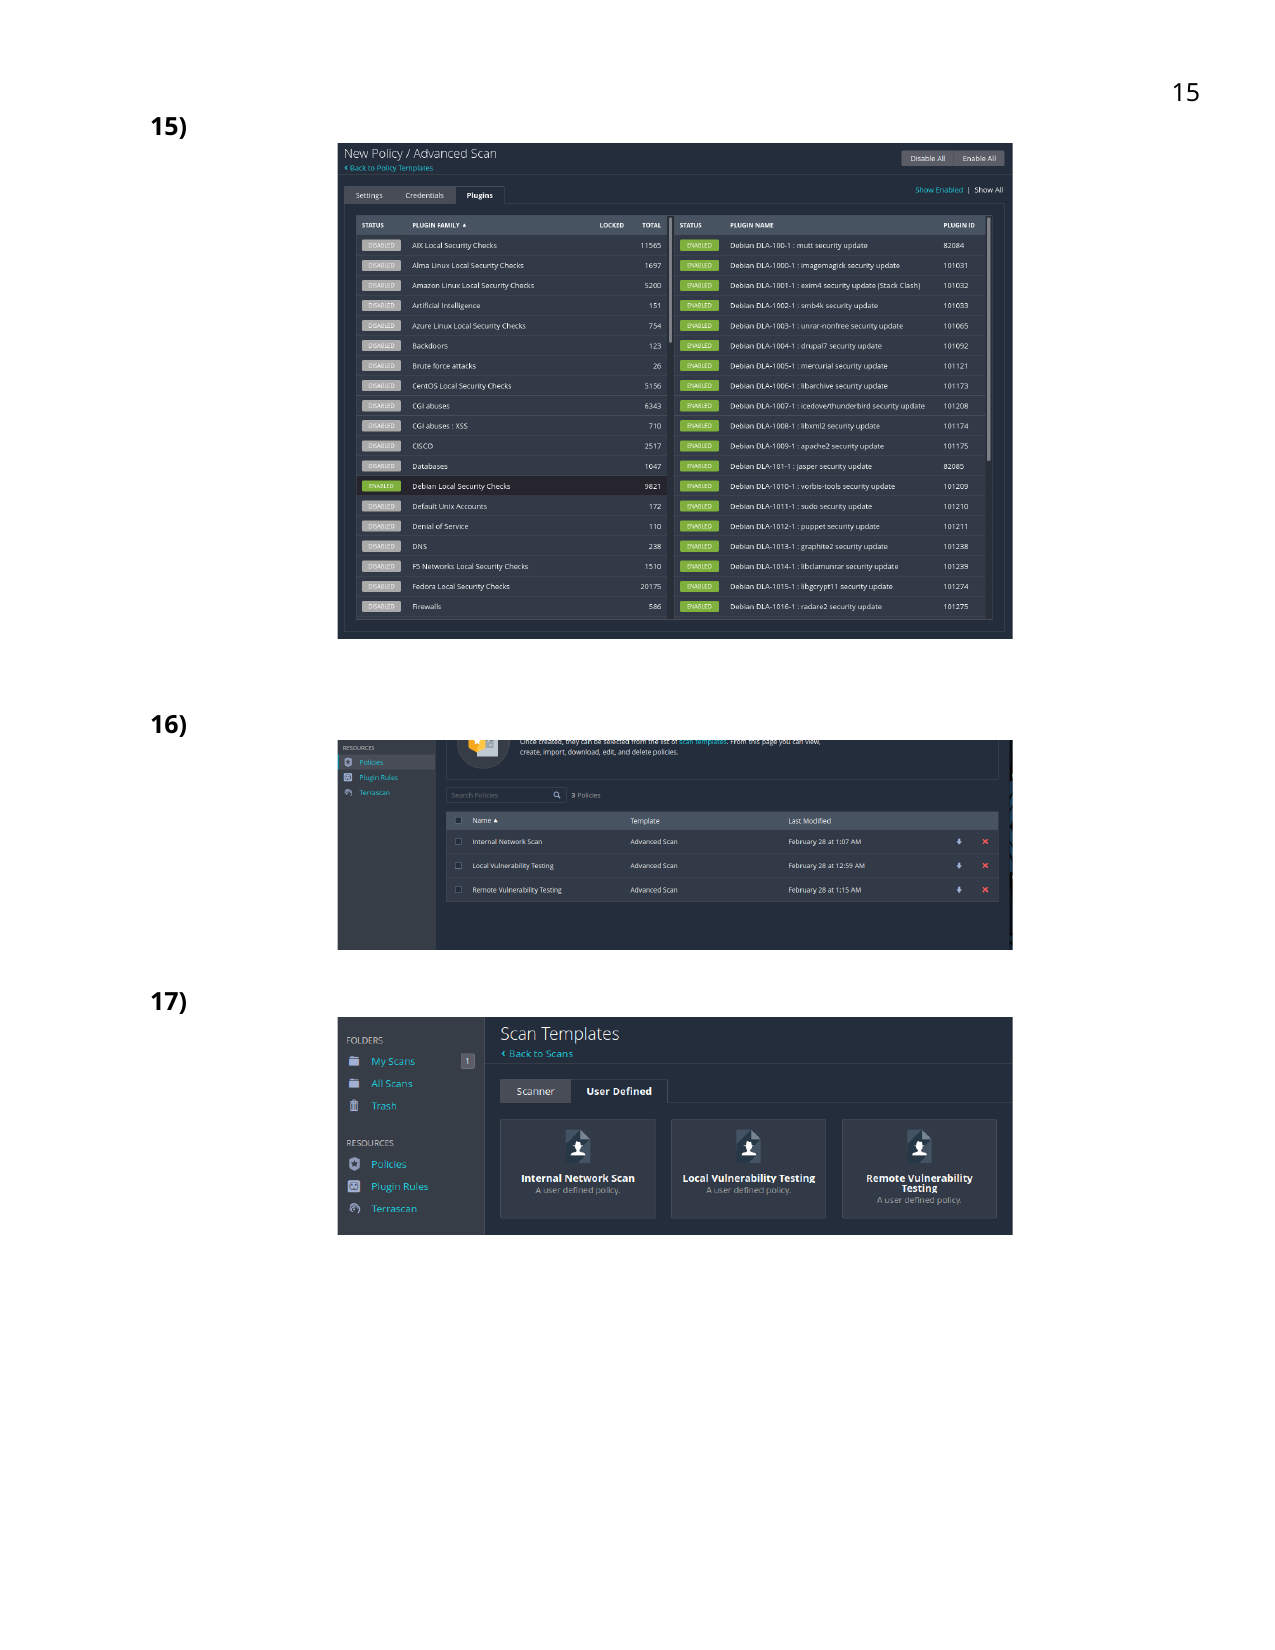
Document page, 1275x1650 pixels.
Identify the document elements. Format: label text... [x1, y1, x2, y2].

picture [337, 740, 1013, 950]
picture [337, 143, 1013, 639]
text 15) [150, 109, 1200, 143]
text 16) [150, 707, 1200, 741]
text 17) [150, 983, 1200, 1017]
picture [337, 1017, 1013, 1235]
